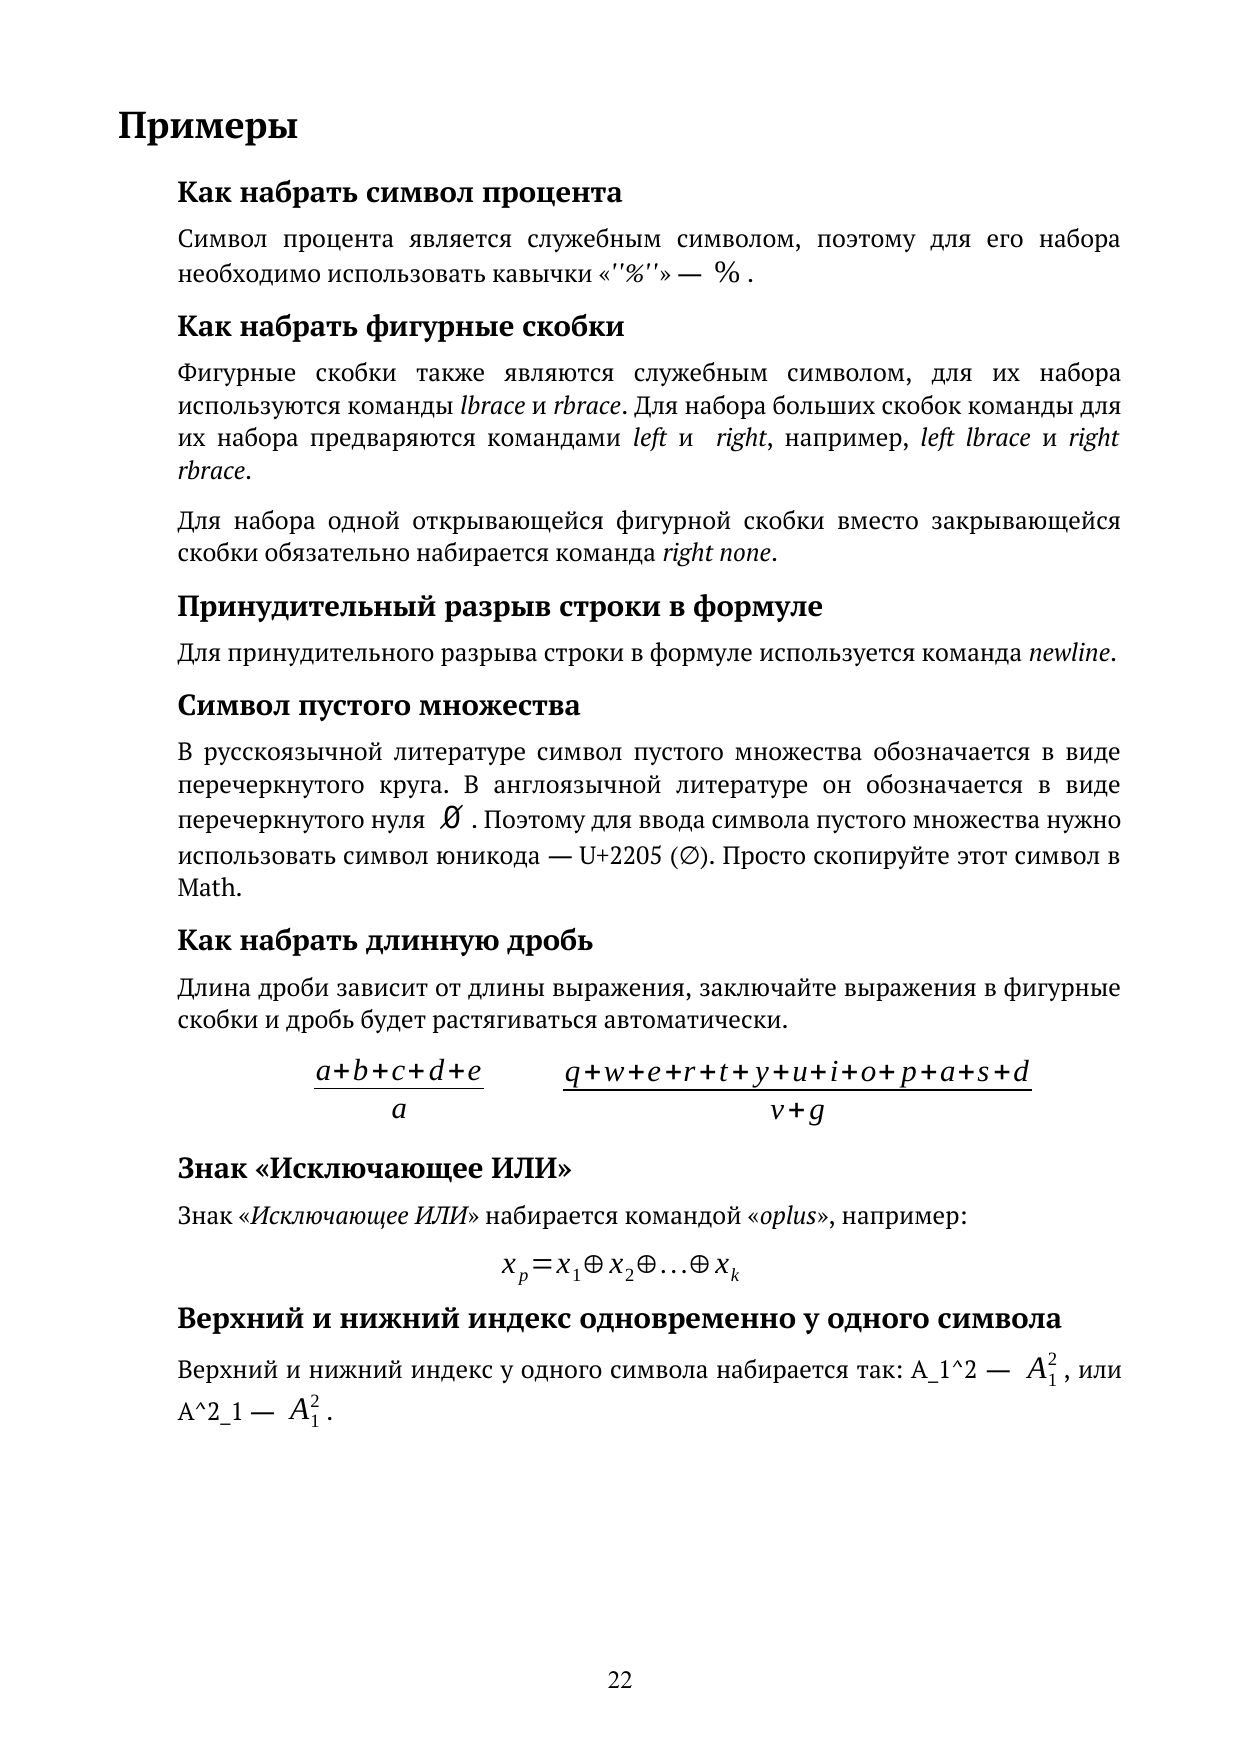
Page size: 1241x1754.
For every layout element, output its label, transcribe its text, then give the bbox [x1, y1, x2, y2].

text Знак «Исключающее ИЛИ» набирается командой «oplus», например: [177, 1199, 1122, 1231]
subtitle Как набрать длинную дробь [177, 921, 1122, 959]
text Символ процента является служебным символом, поэтому для его набора необходимо использовать кавычки «''%''» ― . [177, 222, 1122, 289]
subtitle Верхний и нижний индекс одновременно у одного символа [177, 1299, 1122, 1337]
subtitle Примеры [118, 100, 1122, 149]
text Верхний и нижний индекс у одного символа набирается так: A_1^2 ― , или A^2_1 ― . [177, 1348, 1122, 1432]
text Для принудительного разрыва строки в формуле используется команда newline. [177, 636, 1122, 668]
subtitle Символ пустого множества [177, 686, 1122, 723]
text Длина дроби зависит от длины выражения, заключайте выражения в фигурные скобки и дробь будет растягиваться автоматически. [177, 971, 1122, 1035]
subtitle Знак «Исключающее ИЛИ» [177, 1149, 1122, 1187]
subtitle Как набрать фигурные скобки [177, 307, 1122, 345]
subtitle Принудительный разрыв строки в формуле [177, 586, 1122, 624]
text Фигурные скобки также являются служебным символом, для их набора используются команды lbrace и rbrace. Для набора больших скобок команды для их набора предваряются командами left и right, например, left lbrace и right rbrace. [177, 356, 1122, 486]
text Для набора одной открывающейся фигурной скобки вместо закрывающейся скобки обязательно набирается команда right none. [177, 504, 1122, 568]
text В русскоязычной литературе символ пустого множества обозначается в виде перечеркнутого круга. В англоязычной литературе он обозначается в виде перечеркнутого нуля . Поэтому для ввода символа пустого множества нужно использовать символ юникода ― U+2205 (∅). Просто скопируйте этот символ в Math. [177, 735, 1122, 903]
subtitle Как набрать символ процента [177, 173, 1122, 210]
